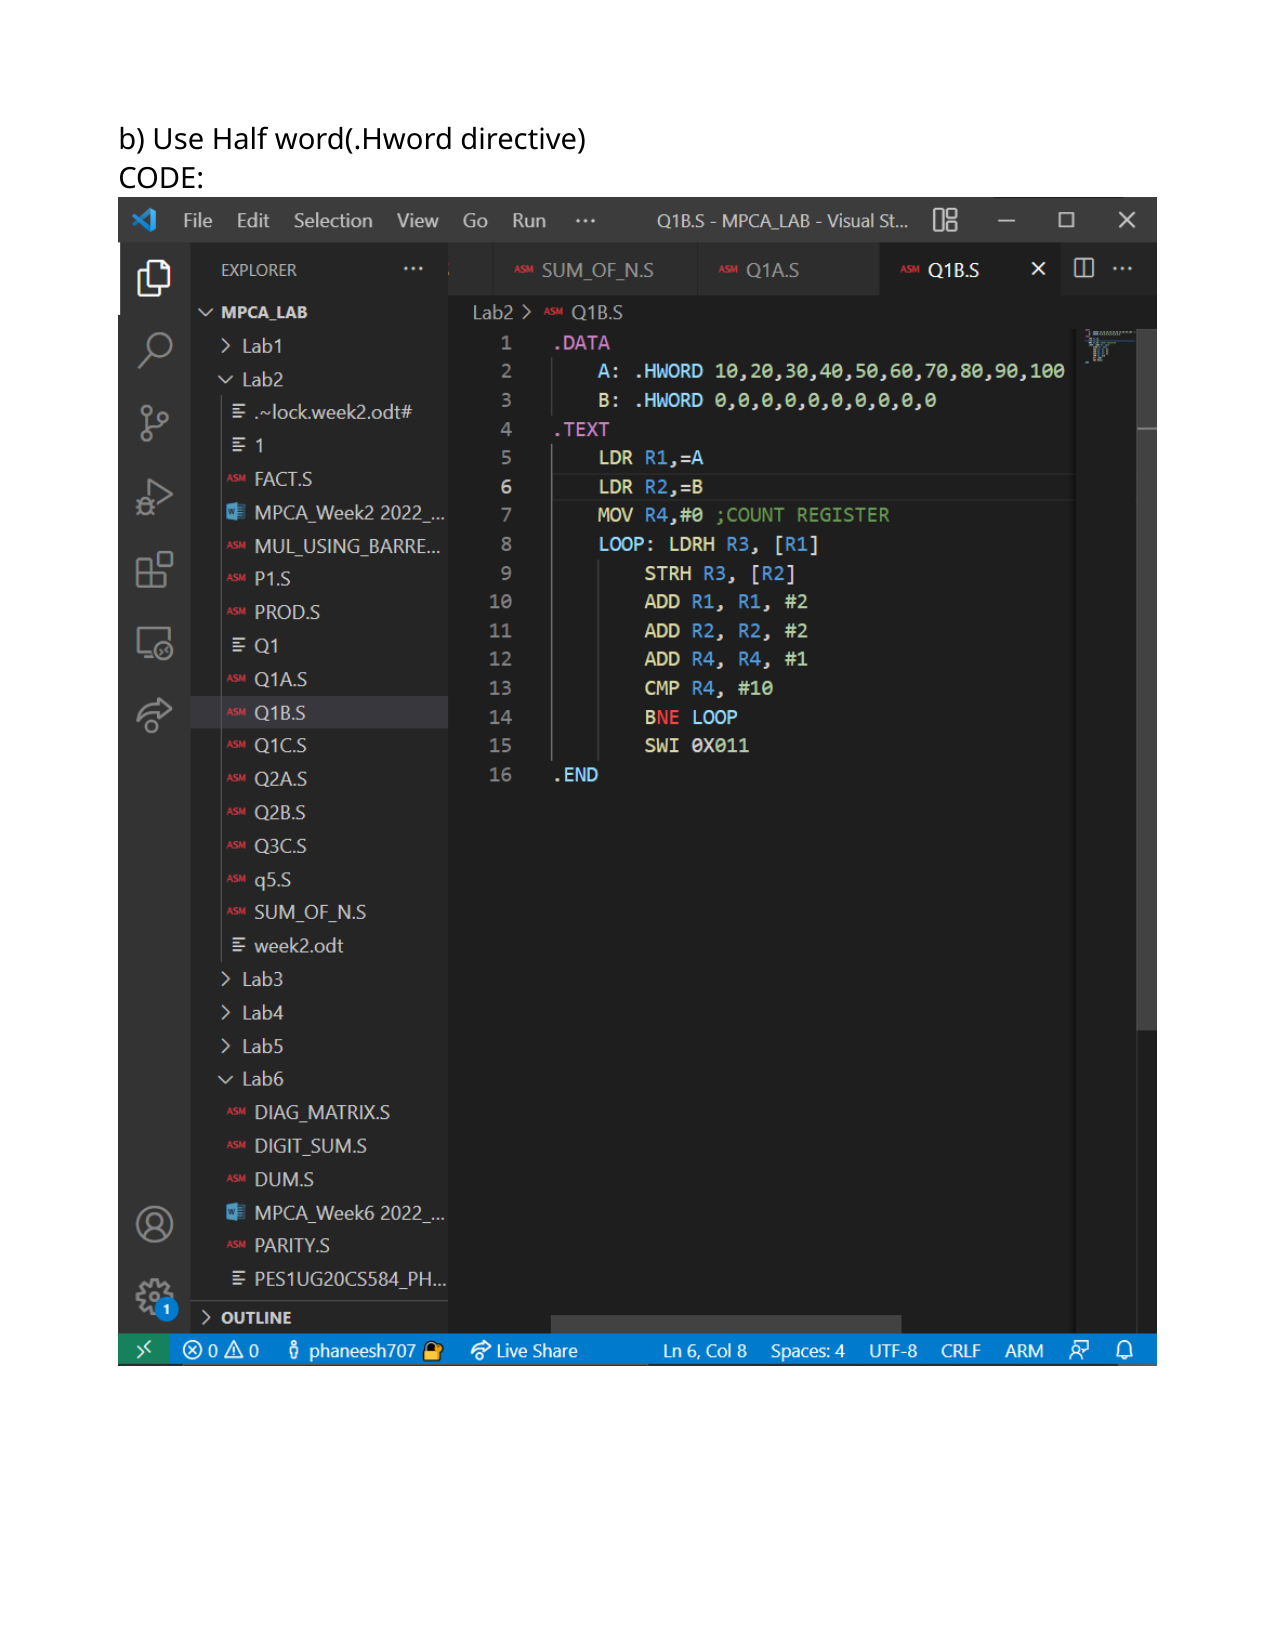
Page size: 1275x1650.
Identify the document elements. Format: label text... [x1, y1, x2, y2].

text CODE: [118, 158, 1157, 197]
picture [118, 197, 1157, 1366]
text b) Use Half word(.Hword directive) [118, 118, 1157, 158]
